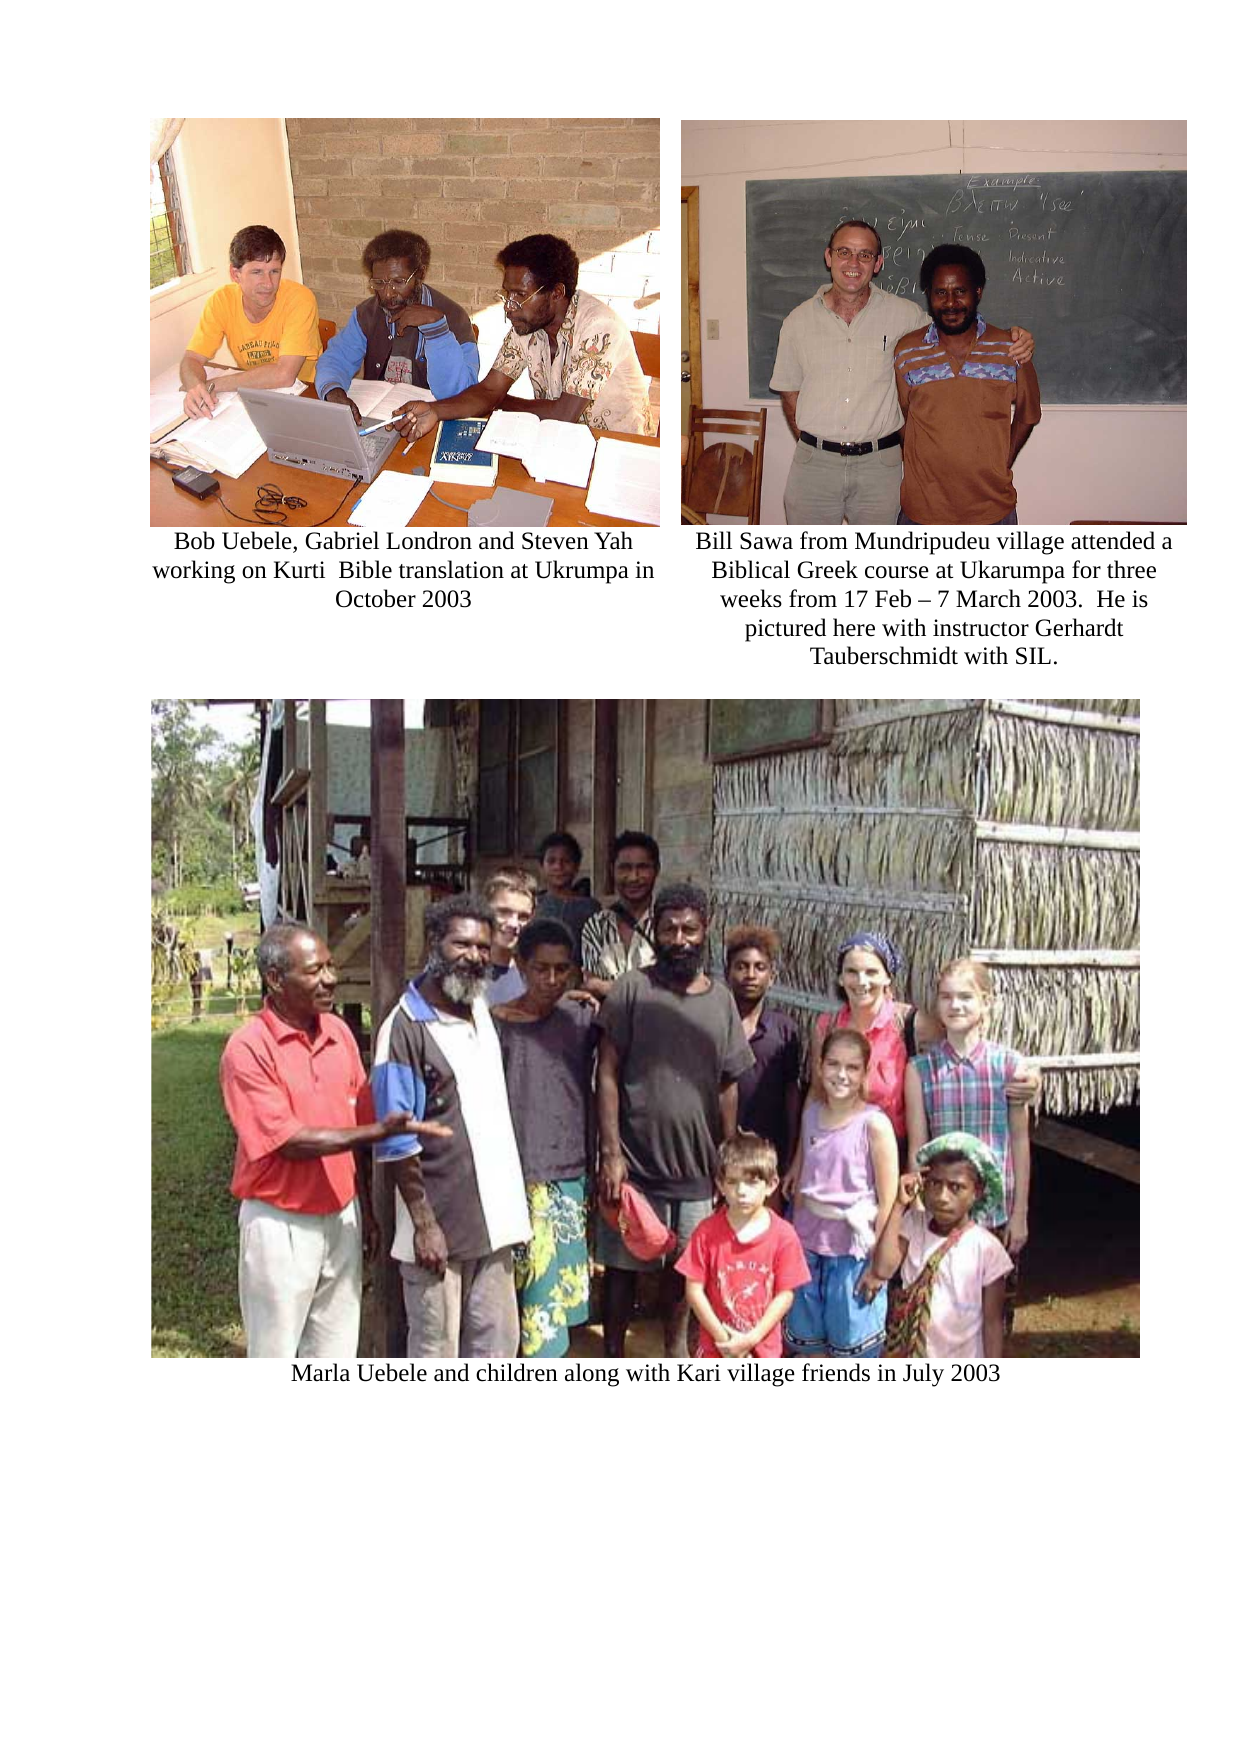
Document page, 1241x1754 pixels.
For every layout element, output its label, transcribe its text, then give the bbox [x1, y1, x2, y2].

table_header [669, 119, 1199, 526]
table_header [660, 119, 669, 526]
picture [151, 699, 1140, 1358]
table_header [138, 699, 151, 1358]
table_header [138, 119, 150, 526]
table_cell Marla Uebele and children along with Kari village friends in July 2003 [138, 1358, 1153, 1387]
picture [681, 120, 1187, 525]
table_cell Bob Uebele, Gabriel Londron and Steven Yah working on Kurti Bible translation at Ukrumpa in October 2003 [138, 526, 669, 670]
picture [150, 118, 660, 527]
table_cell Bill Sawa from Mundripudeu village attended a Biblical Greek course at Ukarumpa for three weeks from 17 Feb – 7 March 2003. He is pictured here with instructor Gerhardt Tauberschmidt with SIL. [669, 526, 1199, 670]
table_header [1140, 699, 1153, 1358]
